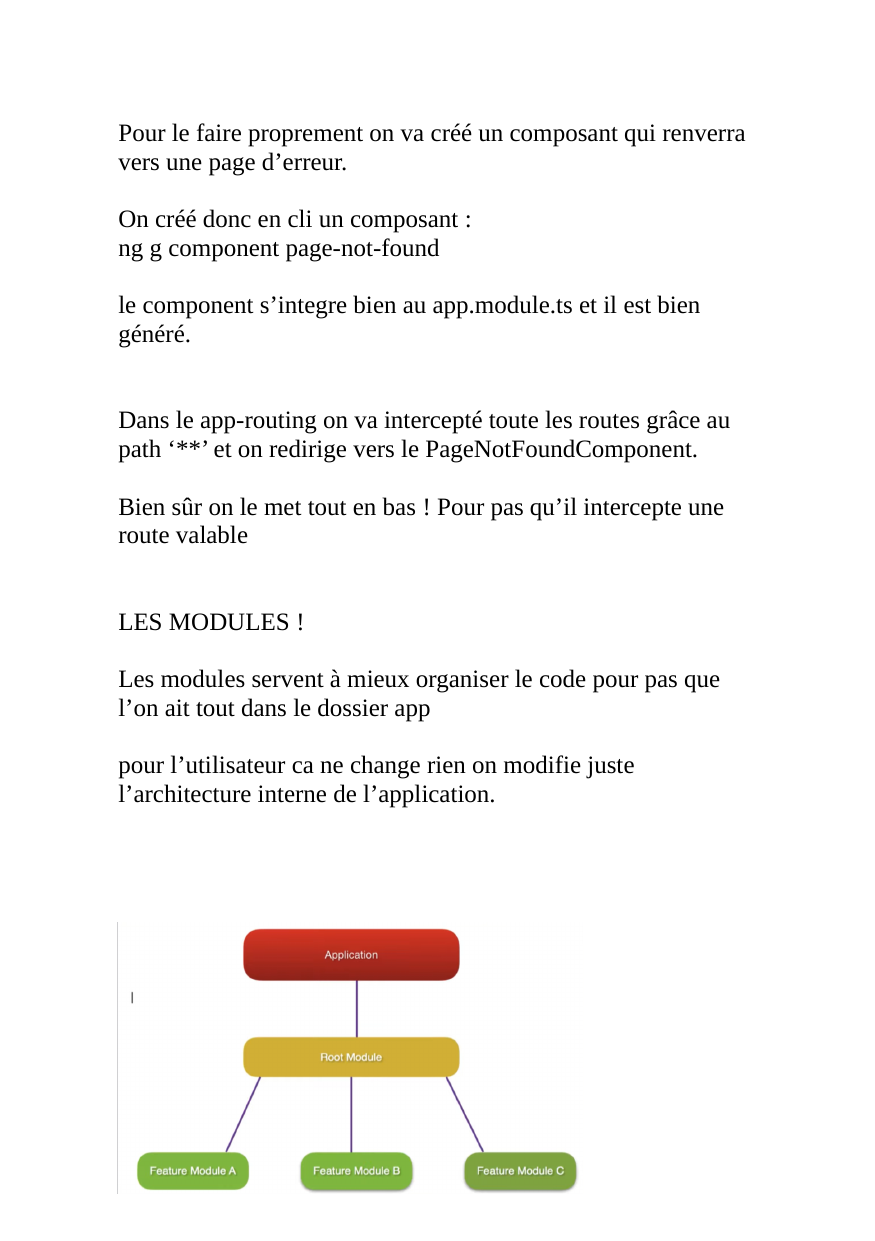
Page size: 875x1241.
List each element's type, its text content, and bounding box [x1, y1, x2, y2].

text Pour le faire proprement on va créé un composant qui renverra vers une page d’erreur. [118, 118, 756, 176]
text Dans le app-routing on va intercepté toute les routes grâce au path ‘**’ et on redirige vers le PageNotFoundComponent. Bien sûr on le met tout en bas ! Pour pas qu’il intercepte une route valable [118, 406, 756, 549]
text Les modules servent à mieux organiser le code pour pas que l’on ait tout dans le dossier app pour l’utilisateur ca ne change rien on modifie juste l’architecture interne de l’application. [118, 664, 756, 808]
text le component s’integre bien au app.module.ts et il est bien généré. [118, 291, 756, 348]
text ng g component page-not-found [118, 233, 756, 262]
text LES MODULES ! [118, 607, 756, 636]
picture [117, 922, 584, 1194]
text On créé donc en cli un composant : [118, 204, 756, 233]
